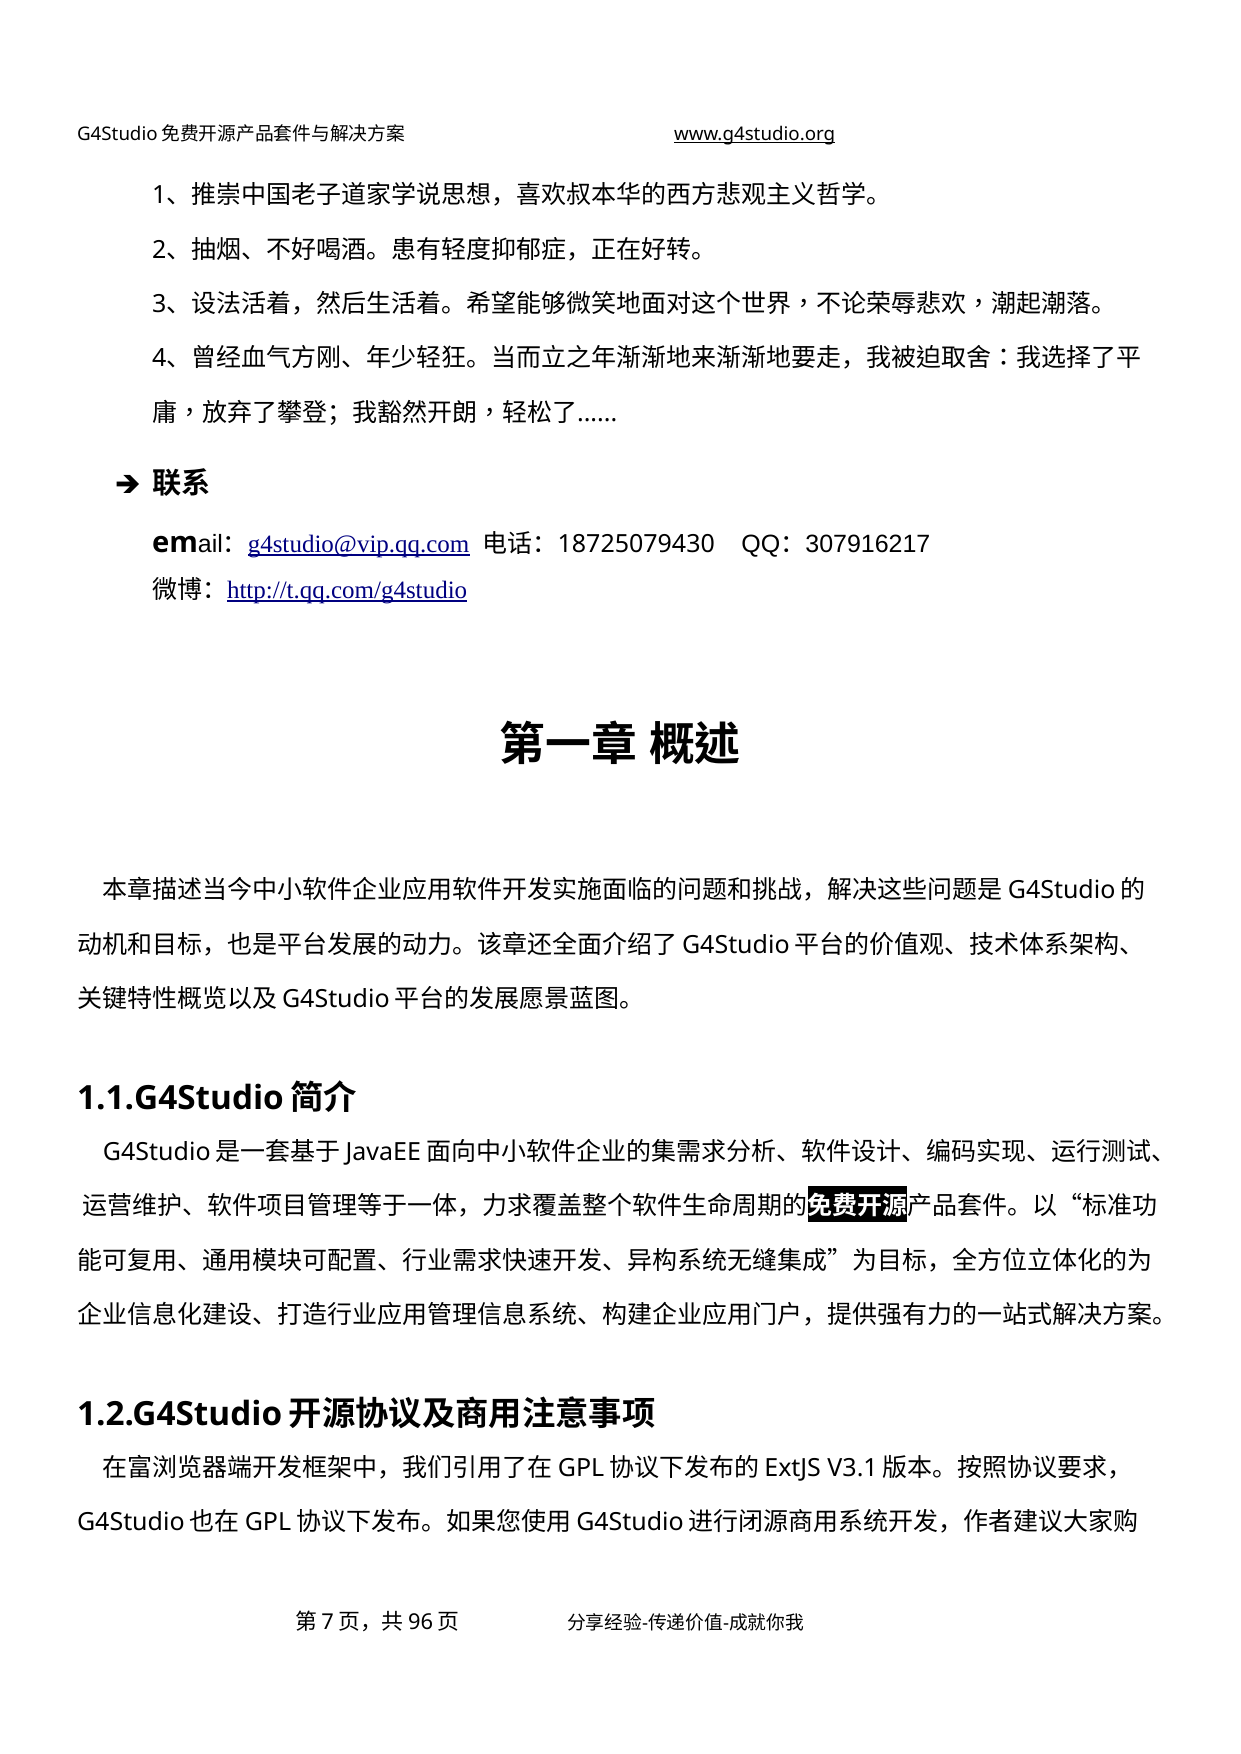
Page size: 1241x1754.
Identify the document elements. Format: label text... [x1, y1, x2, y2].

subtitle 1.1.G4Studio简介 [77, 1071, 1163, 1119]
list 八卦 1、推崇中国老子道家学说思想，喜欢叔本华的西方悲观主义哲学。 2、抽烟、不好喝酒。患有轻度抑郁症，正在好转。 3、设法活着，然后生活着。希望能够微笑地面对这个世界，不论荣辱悲欢，潮起潮落。 4、曾经血气方刚、年少轻狂。当而立之年渐渐地来渐渐地要走，我被迫取舍：我选择了平庸，放弃了攀登；我豁然开朗，轻松了...... [114, 175, 1163, 428]
text 本章描述当今中小软件企业应用软件开发实施面临的问题和挑战，解决这些问题是G4Studio的动机和目标，也是平台发展的动力。该章还全面介绍了G4Studio平台的价值观、技术体系架构、关键特性概览以及G4Studio平台的发展愿景蓝图。 [77, 818, 1163, 1015]
text G4Studio是一套基于JavaEE面向中小软件企业的集需求分析、软件设计、编码实现、运行测试、 运营维护、软件项目管理等于一体，力求覆盖整个软件生命周期的免费开源产品套件。以“标准功能可复用、通用模块可配置、行业需求快速开发、异构系统无缝集成”为目标，全方位立体化的为企业信息化建设、打造行业应用管理信息系统、构建企业应用门户，提供强有力的一站式解决方案。 [77, 1131, 1163, 1331]
text 在富浏览器端开发框架中，我们引用了在GPL协议下发布的ExtJS V3.1版本。按照协议要求，G4Studio也在GPL协议下发布。如果您使用G4Studio进行闭源商用系统开发，作者建议大家购 [77, 1447, 1163, 1538]
list 联系 email：g4studio@vip.qq.com 电话：18725079430 QQ：307916217 微博：http://t.qq.com/g4studio [114, 459, 1163, 604]
subtitle 第一章 概述 [77, 712, 1163, 774]
subtitle 1.2.G4Studio开源协议及商用注意事项 [77, 1386, 1163, 1435]
